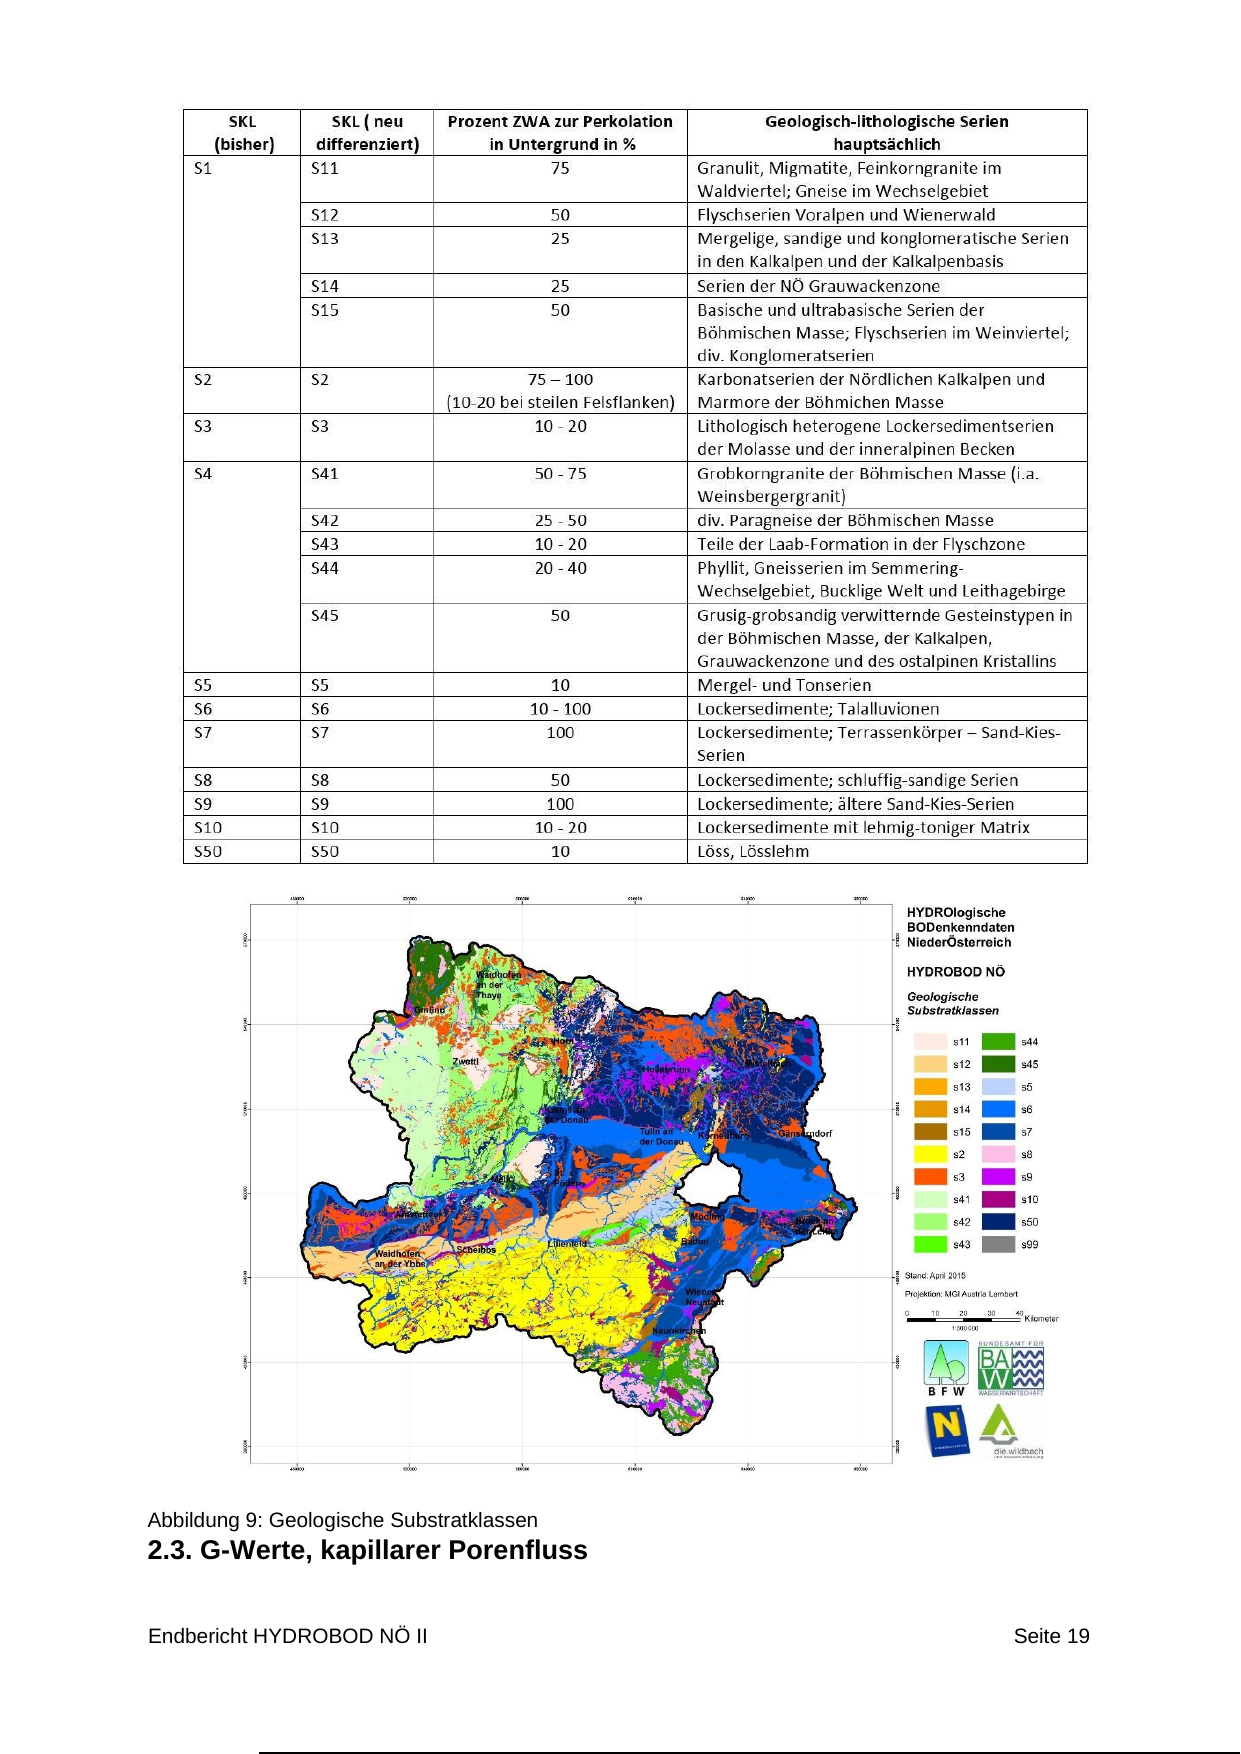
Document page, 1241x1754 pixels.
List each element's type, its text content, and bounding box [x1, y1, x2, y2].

text Abbildung 9: Geologische Substratklassen [147, 1508, 1123, 1532]
text 2.3. G-Werte, kapillarer Porenfluss [147, 1534, 1137, 1565]
